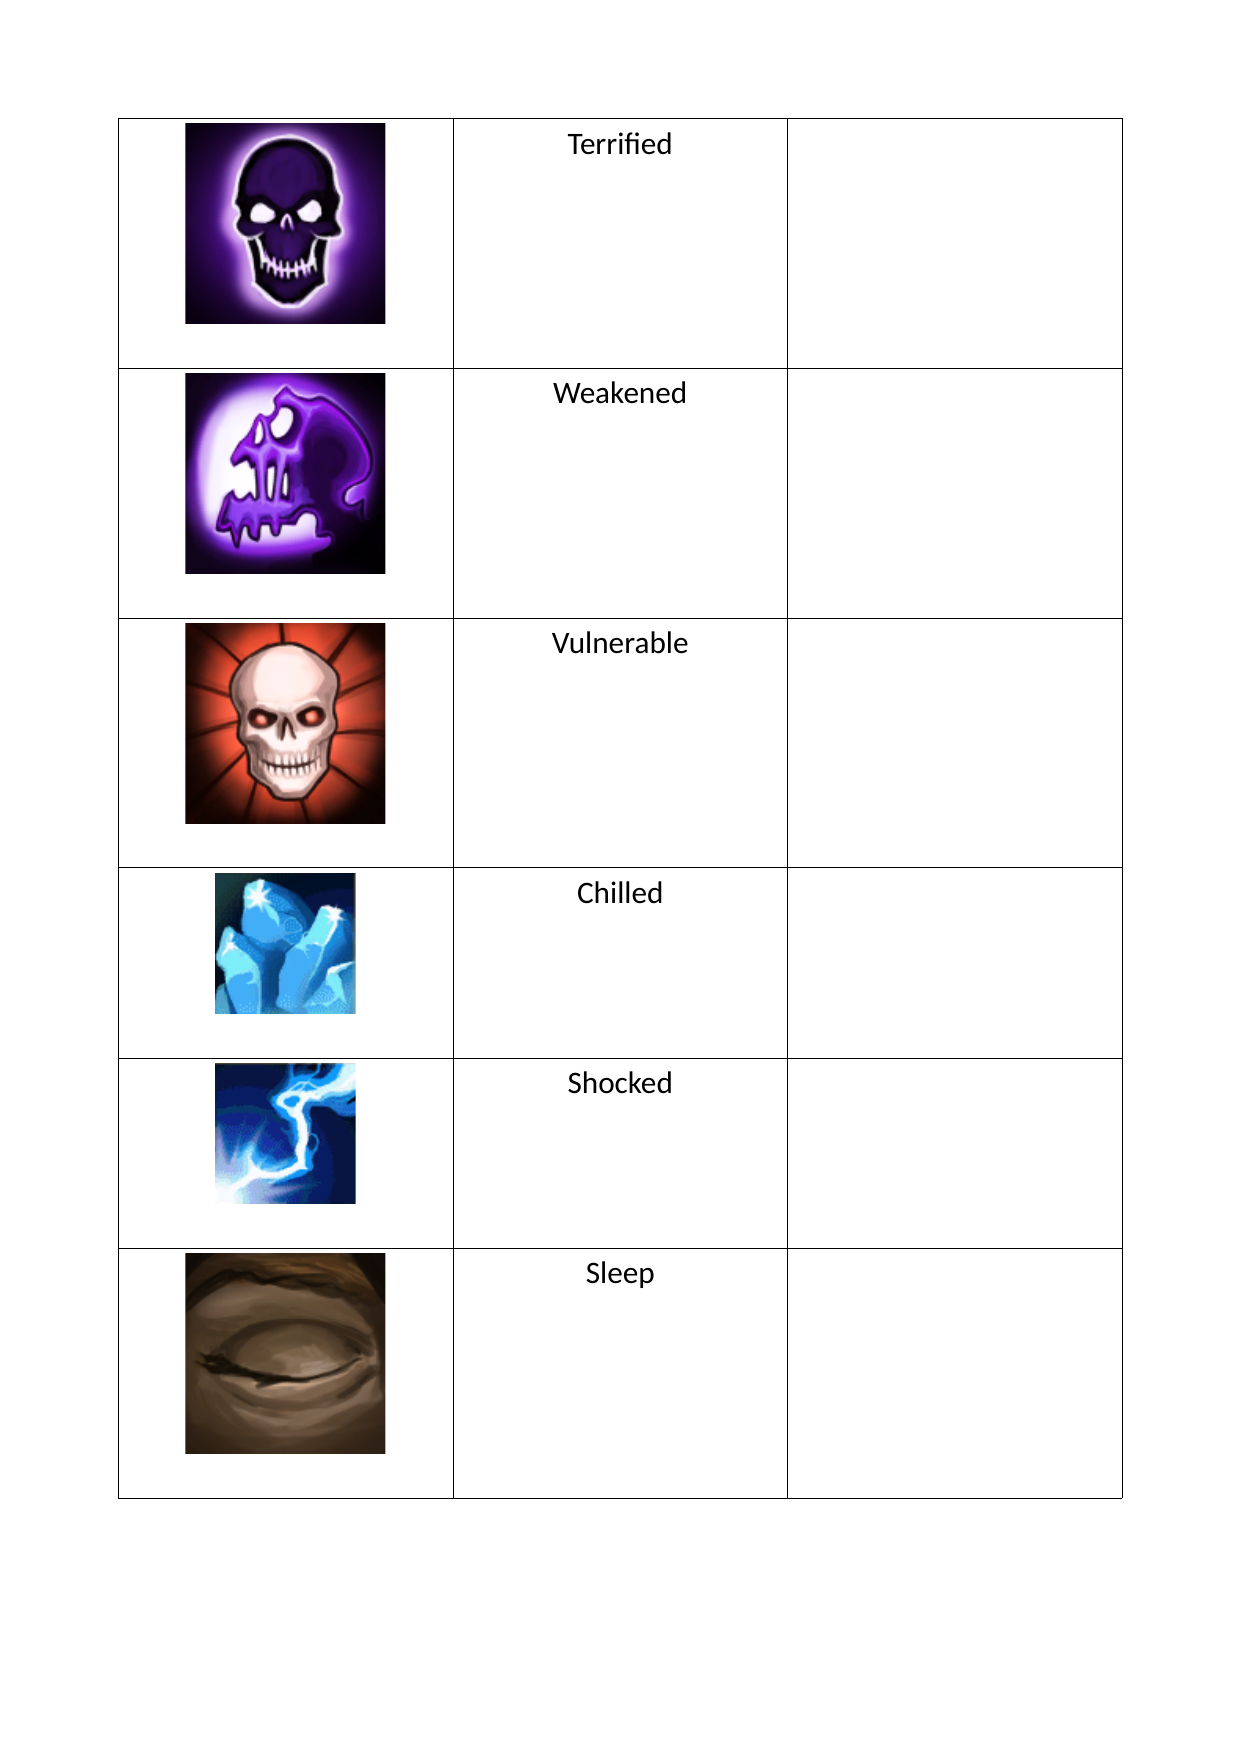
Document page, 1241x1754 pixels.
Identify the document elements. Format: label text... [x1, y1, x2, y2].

table_cell [788, 369, 1122, 617]
picture [185, 1253, 386, 1454]
table_cell [788, 1249, 1122, 1497]
table_cell [788, 868, 1122, 1057]
table_cell [119, 619, 453, 867]
table_cell [119, 119, 453, 368]
picture [215, 1063, 356, 1204]
table_cell [119, 369, 453, 617]
table_cell [119, 1059, 453, 1248]
picture [185, 623, 386, 824]
table_cell Vulnerable [454, 619, 787, 867]
table_cell Shocked [454, 1059, 787, 1248]
table_cell [119, 868, 453, 1057]
table_cell [788, 1059, 1122, 1248]
table_cell Sleep [454, 1249, 787, 1497]
table_cell [788, 619, 1122, 867]
table_cell [119, 1249, 453, 1497]
picture [185, 373, 386, 574]
table_cell Weakened [454, 369, 787, 617]
table_cell Chilled [454, 868, 787, 1057]
table_cell [788, 119, 1122, 368]
table_cell Terrified [454, 119, 787, 368]
picture [185, 123, 386, 324]
picture [215, 873, 356, 1014]
